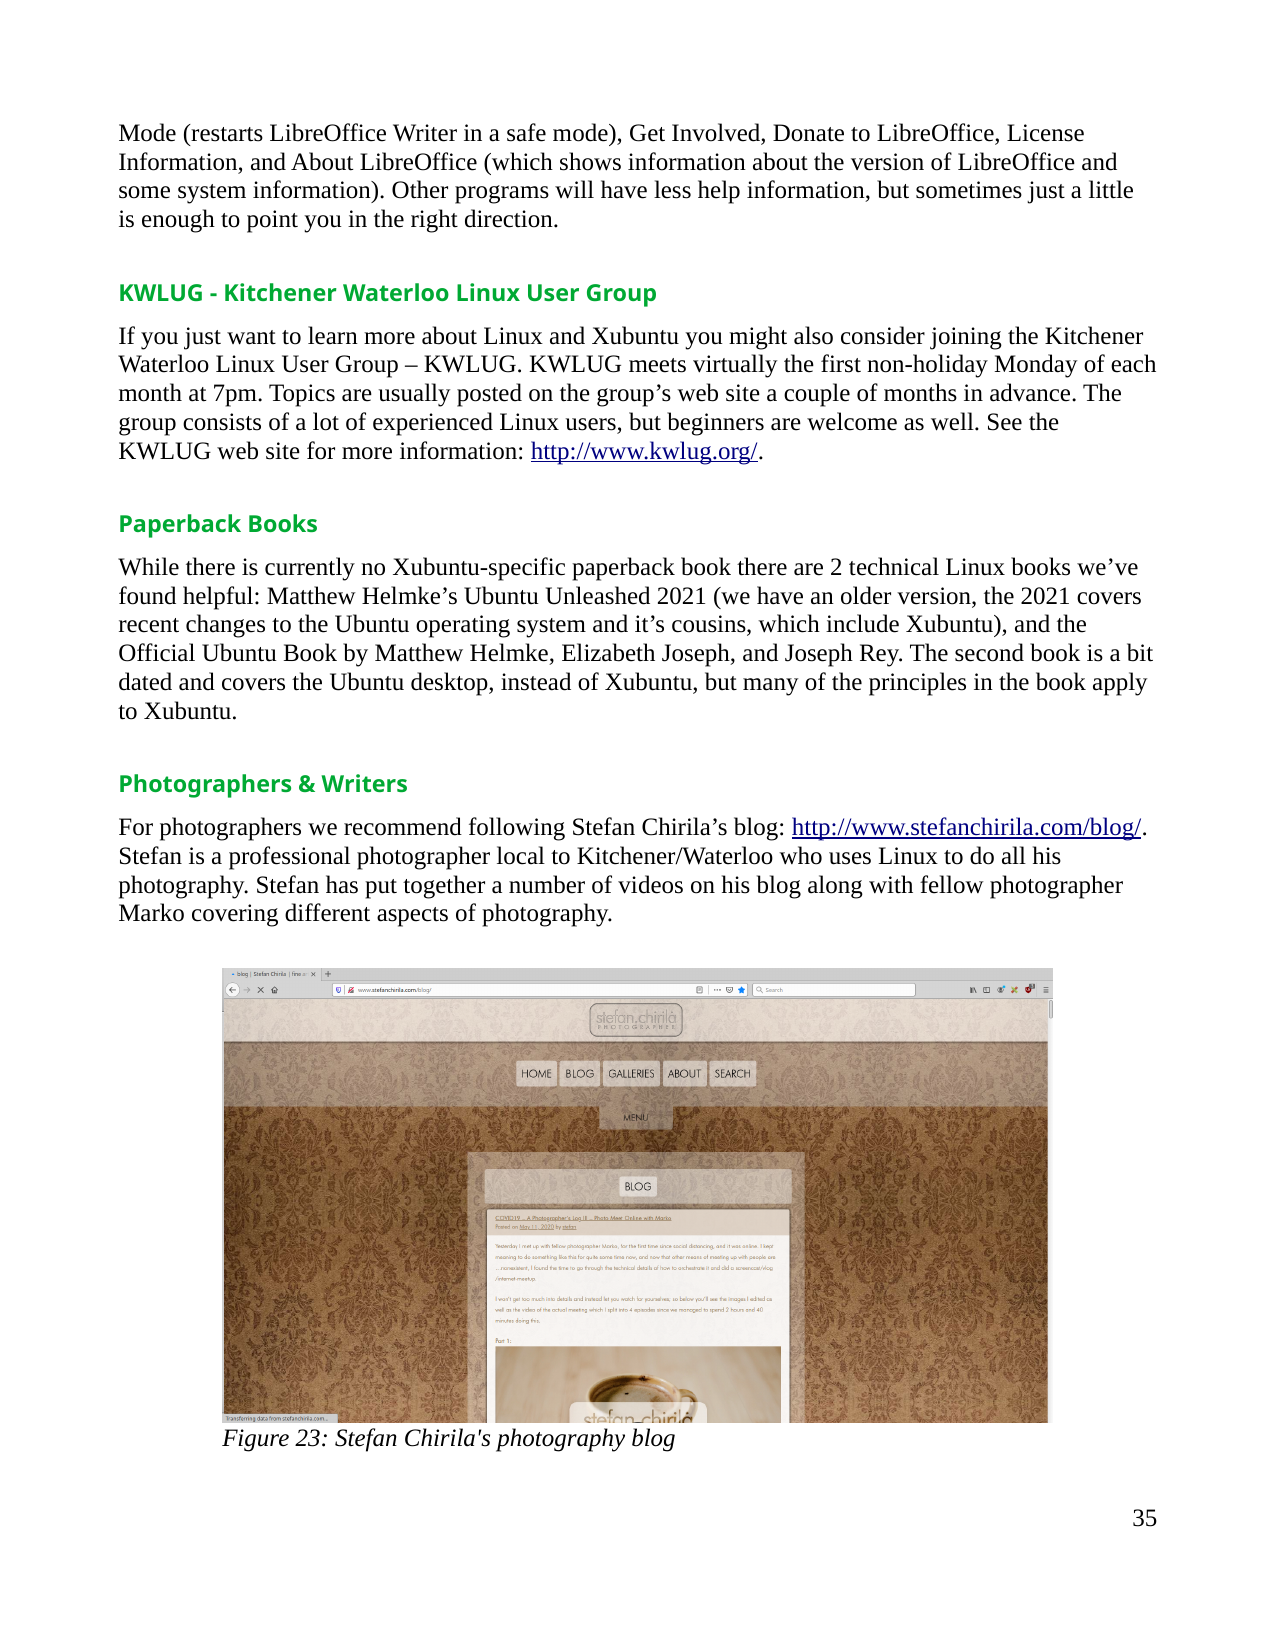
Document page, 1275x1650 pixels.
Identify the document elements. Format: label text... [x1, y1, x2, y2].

picture [222, 968, 1053, 1423]
subtitle Photographers & Writers [118, 768, 1157, 800]
text While there is currently no Xubuntu-specific paperback book there are 2 technical Linux books we’ve found helpful: Matthew Helmke’s Ubuntu Unleashed 2021 (we have an older version, the 2021 covers recent changes to the Ubuntu operating system and it’s cousins, which include Xubuntu), and the Official Ubuntu Book by Matthew Helmke, Elizabeth Joseph, and Joseph Rey. The second book is a bit dated and covers the Ubuntu desktop, instead of Xubuntu, but many of the principles in the book apply to Xubuntu. [118, 552, 1157, 724]
subtitle KWLUG - Kitchener Waterloo Linux User Group [118, 276, 1157, 308]
text For photographers we recommend following Stefan Chirila’s blog: http://www.stefanchirila.com/blog/. Stefan is a professional photographer local to Kitchener/Waterloo who uses Linux to do all his photography. Stefan has put together a number of videos on his blog along with fellow photographer Marko covering different aspects of photography. [118, 812, 1157, 927]
text Mode (restarts LibreOffice Writer in a safe mode), Get Involved, Donate to LibreOffice, License Information, and About LibreOffice (which shows information about the version of LibreOffice and some system information). Other programs will have less help information, but sometimes just a little is enough to point you in the right direction. [118, 118, 1157, 233]
subtitle Paperback Books [118, 508, 1157, 539]
text If you just want to learn more about Linux and Xubuntu you might also consider joining the Kitchener Waterloo Linux User Group – KWLUG. KWLUG meets virtually the first non-holiday Monday of each month at 7pm. Topics are usually posted on the group’s web site a couple of months in advance. The group consists of a lot of experienced Linux users, but beginners are welcome as well. See the KWLUG web site for more information: http://www.kwlug.org/. [118, 321, 1157, 464]
text Figure 23: Stefan Chirila's photography blog [222, 1423, 1053, 1452]
